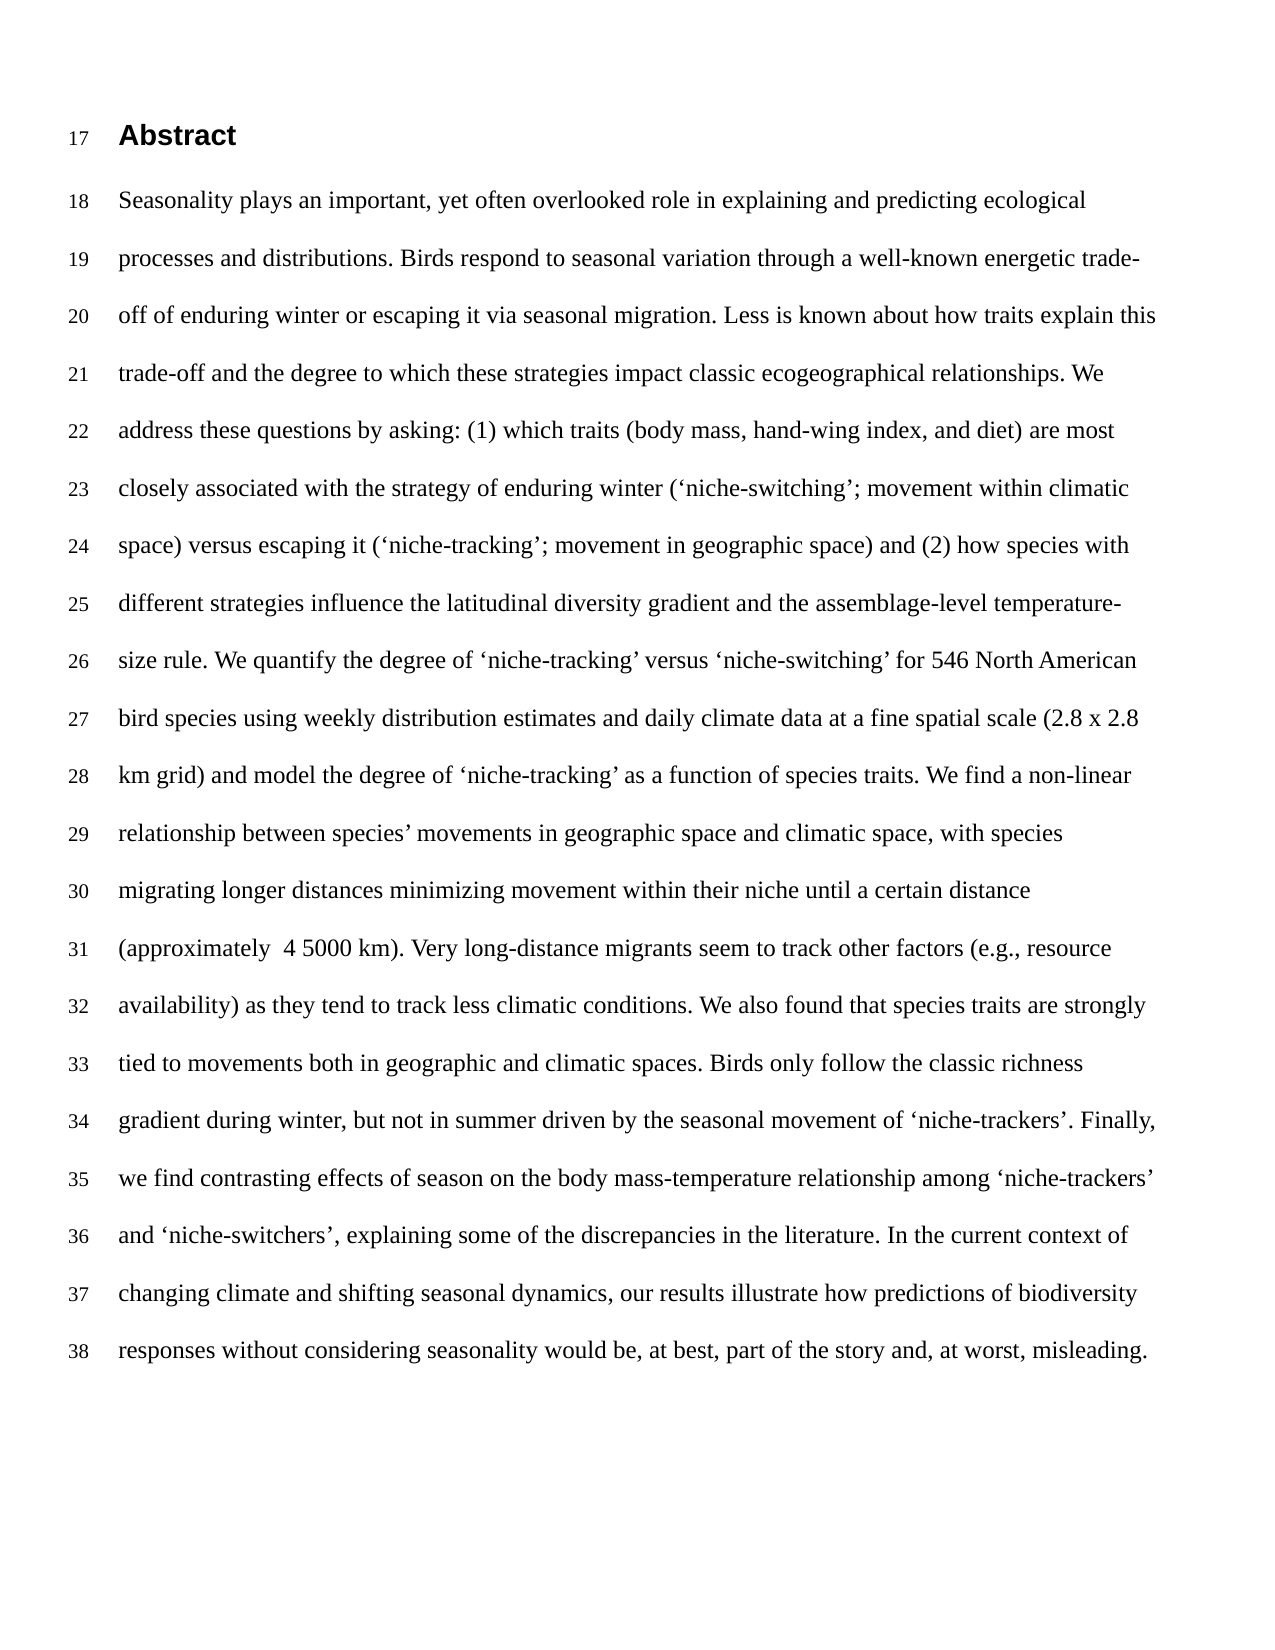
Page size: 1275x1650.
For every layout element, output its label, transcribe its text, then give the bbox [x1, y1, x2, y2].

subtitle Abstract [118, 118, 1157, 152]
text Seasonality plays an important, yet often overlooked role in explaining and predicting ecological processes and distributions. Birds respond to seasonal variation through a well-known energetic trade-off of enduring winter or escaping it via seasonal migration. Less is known about how traits explain this trade-off and the degree to which these strategies impact classic ecogeographical relationships. We address these questions by asking: (1) which traits (body mass, hand-wing index, and diet) are most closely associated with the strategy of enduring winter (‘niche-switching’; movement within climatic space) versus escaping it (‘niche-tracking’; movement in geographic space) and (2) how species with different strategies influence the latitudinal diversity gradient and the assemblage-level temperature-size rule. We quantify the degree of ‘niche-tracking’ versus ‘niche-switching’ for 546 North American bird species using weekly distribution estimates and daily climate data at a fine spatial scale (2.8 x 2.8 km grid) and model the degree of ‘niche-tracking’ as a function of species traits. We find a non-linear relationship between species’ movements in geographic space and climatic space, with species migrating longer distances minimizing movement within their niche until a certain distance (approximately 4 5000 km). Very long-distance migrants seem to track other factors (e.g., resource availability) as they tend to track less climatic conditions. We also found that species traits are strongly tied to movements both in geographic and climatic spaces. Birds only follow the classic richness gradient during winter, but not in summer driven by the seasonal movement of ‘niche-trackers’. Finally, we find contrasting effects of season on the body mass-temperature relationship among ‘niche-trackers’ and ‘niche-switchers’, explaining some of the discrepancies in the literature. In the current context of changing climate and shifting seasonal dynamics, our results illustrate how predictions of biodiversity responses without considering seasonality would be, at best, part of the story and, at worst, misleading. [118, 185, 1157, 1364]
